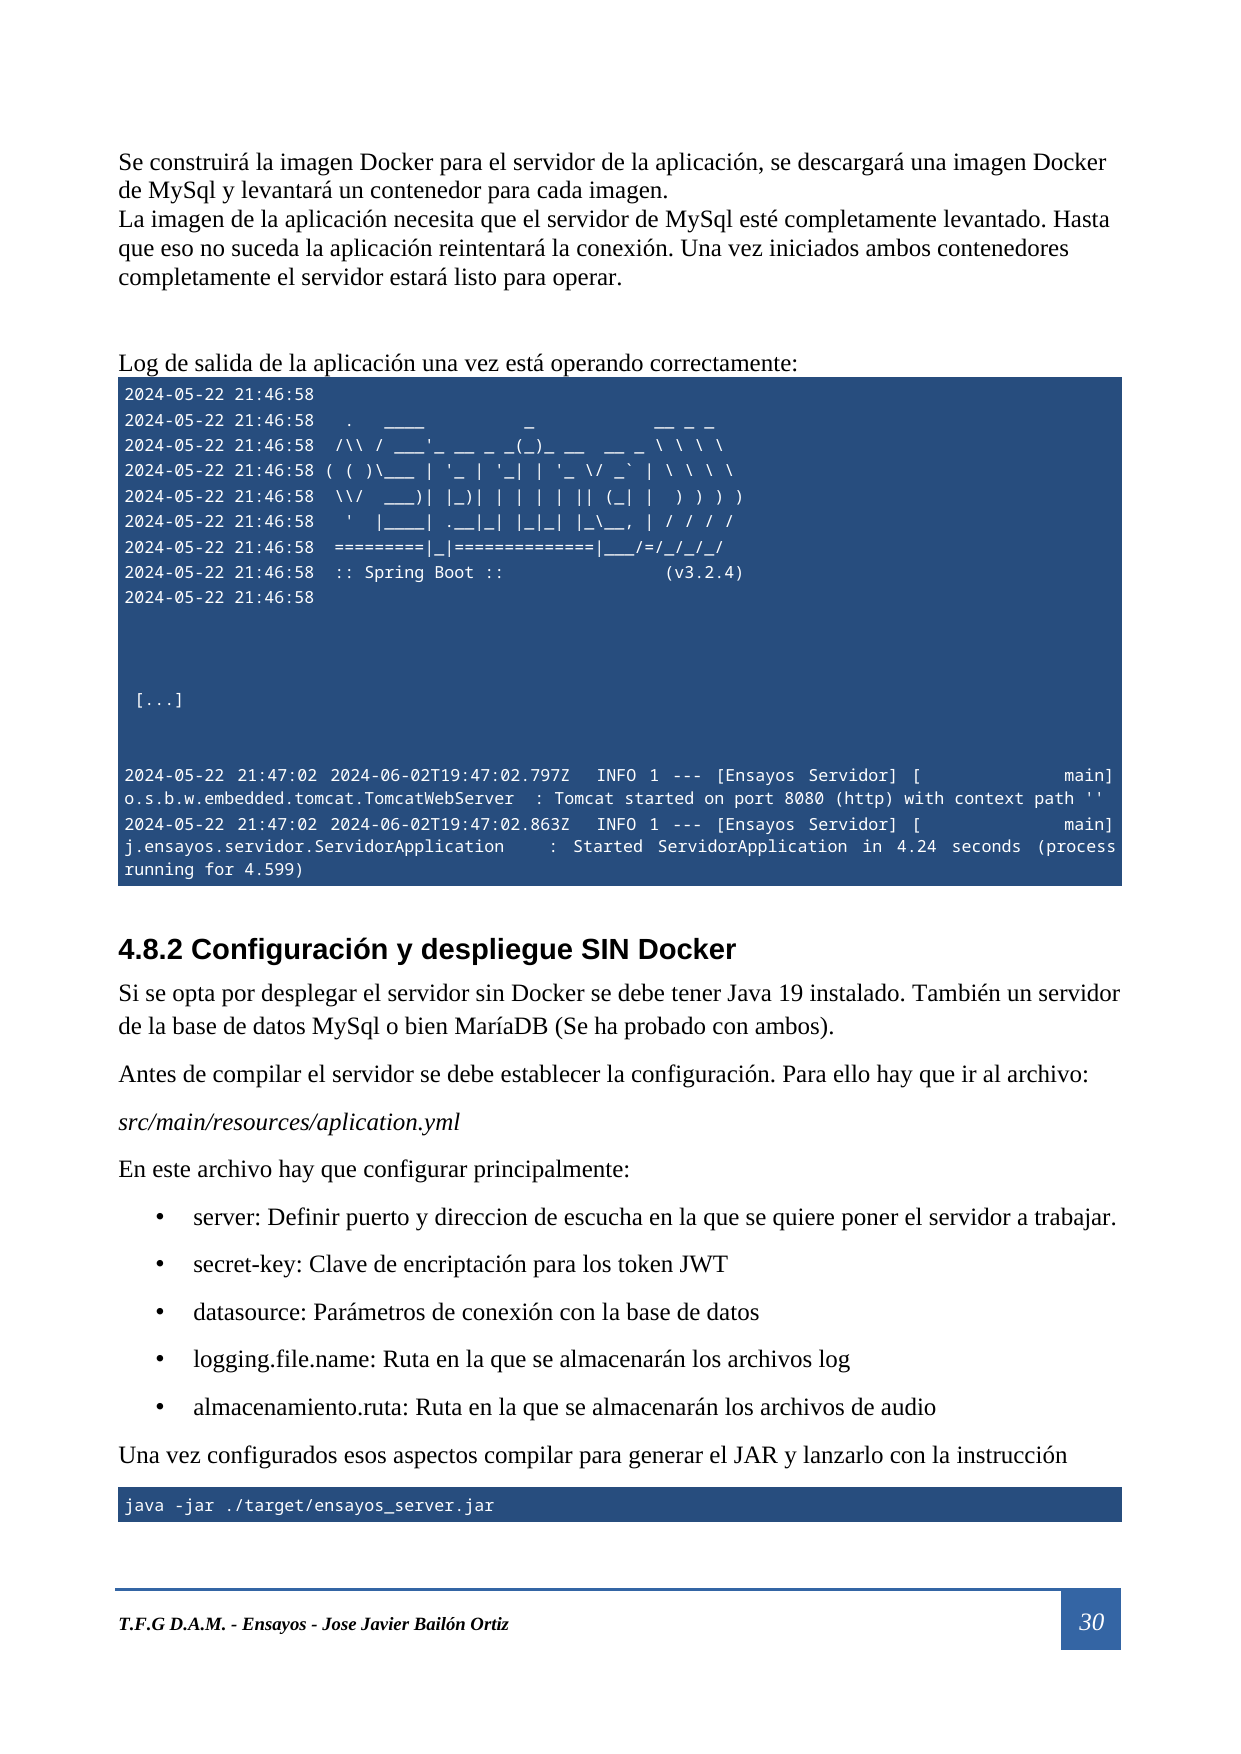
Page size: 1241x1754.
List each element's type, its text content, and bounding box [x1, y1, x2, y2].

text 2024-05-22 21:46:58 [118, 580, 1122, 606]
text Si se opta por desplegar el servidor sin Docker se debe tener Java 19 instalado. También un servidor de la base de datos MySql o bien MaríaDB (Se ha probado con ambos). [118, 978, 1122, 1040]
text 2024-05-22 21:47:02 2024-06-02T19:47:02.797Z INFO 1 --- [Ensayos Servidor] [ main] o.s.b.w.embedded.tomcat.TomcatWebServer : Tomcat started on port 8080 (http) with context path '' [118, 758, 1122, 806]
list secret-key: Clave de encriptación para los token JWT [156, 1249, 1122, 1278]
list datasource: Parámetros de conexión con la base de datos [156, 1297, 1122, 1326]
text Una vez configurados esos aspectos compilar para generar el JAR y lanzarlo con la instrucción [118, 1440, 1122, 1468]
list server: Definir puerto y direccion de escucha en la que se quiere poner el servidor a trabajar. [156, 1202, 1122, 1231]
text Se construirá la imagen Docker para el servidor de la aplicación, se descargará una imagen Docker de MySql y levantará un contenedor para cada imagen. [118, 147, 1122, 204]
text La imagen de la aplicación necesita que el servidor de MySql esté completamente levantado. Hasta que eso no suceda la aplicación reintentará la conexión. Una vez iniciados ambos contenedores completamente el servidor estará listo para operar. [118, 204, 1122, 291]
list almacenamiento.ruta: Ruta en la que se almacenarán los archivos de audio [156, 1392, 1122, 1421]
subtitle 4.8.2 Configuración y despliegue SIN Docker [118, 932, 1122, 966]
text 2024-05-22 21:46:58 ( ( )\___ | '_ | '_| | '_ \/ _` | \ \ \ \ [118, 453, 1122, 478]
text 2024-05-22 21:46:58 ' |____| .__|_| |_|_| |_\__, | / / / / [118, 504, 1122, 529]
text 2024-05-22 21:46:58 [118, 377, 1122, 402]
text 2024-05-22 21:47:02 2024-06-02T19:47:02.863Z INFO 1 --- [Ensayos Servidor] [ main] j.ensayos.servidor.ServidorApplication : Started ServidorApplication in 4.24 seconds (process running for 4.599) [118, 806, 1122, 886]
text 2024-05-22 21:46:58 . ____ _ __ _ _ [118, 402, 1122, 428]
text 2024-05-22 21:46:58 /\\ / ___'_ __ _ _(_)_ __ __ _ \ \ \ \ [118, 428, 1122, 453]
text En este archivo hay que configurar principalmente: [118, 1154, 1122, 1183]
list logging.file.name: Ruta en la que se almacenarán los archivos log [156, 1344, 1122, 1373]
text Antes de compilar el servidor se debe establecer la configuración. Para ello hay que ir al archivo: [118, 1059, 1122, 1088]
text 2024-05-22 21:46:58 =========|_|==============|___/=/_/_/_/ [118, 529, 1122, 555]
text 2024-05-22 21:46:58 :: Spring Boot :: (v3.2.4) [118, 555, 1122, 580]
text java -jar ./target/ensayos_server.jar [118, 1487, 1122, 1522]
text Log de salida de la aplicación una vez está operando correctamente: [118, 348, 1122, 377]
text 2024-05-22 21:46:58 \\/ ___)| |_)| | | | | || (_| | ) ) ) ) [118, 478, 1122, 504]
text src/main/resources/aplication.yml [118, 1107, 1122, 1135]
text [...] [118, 682, 1122, 707]
